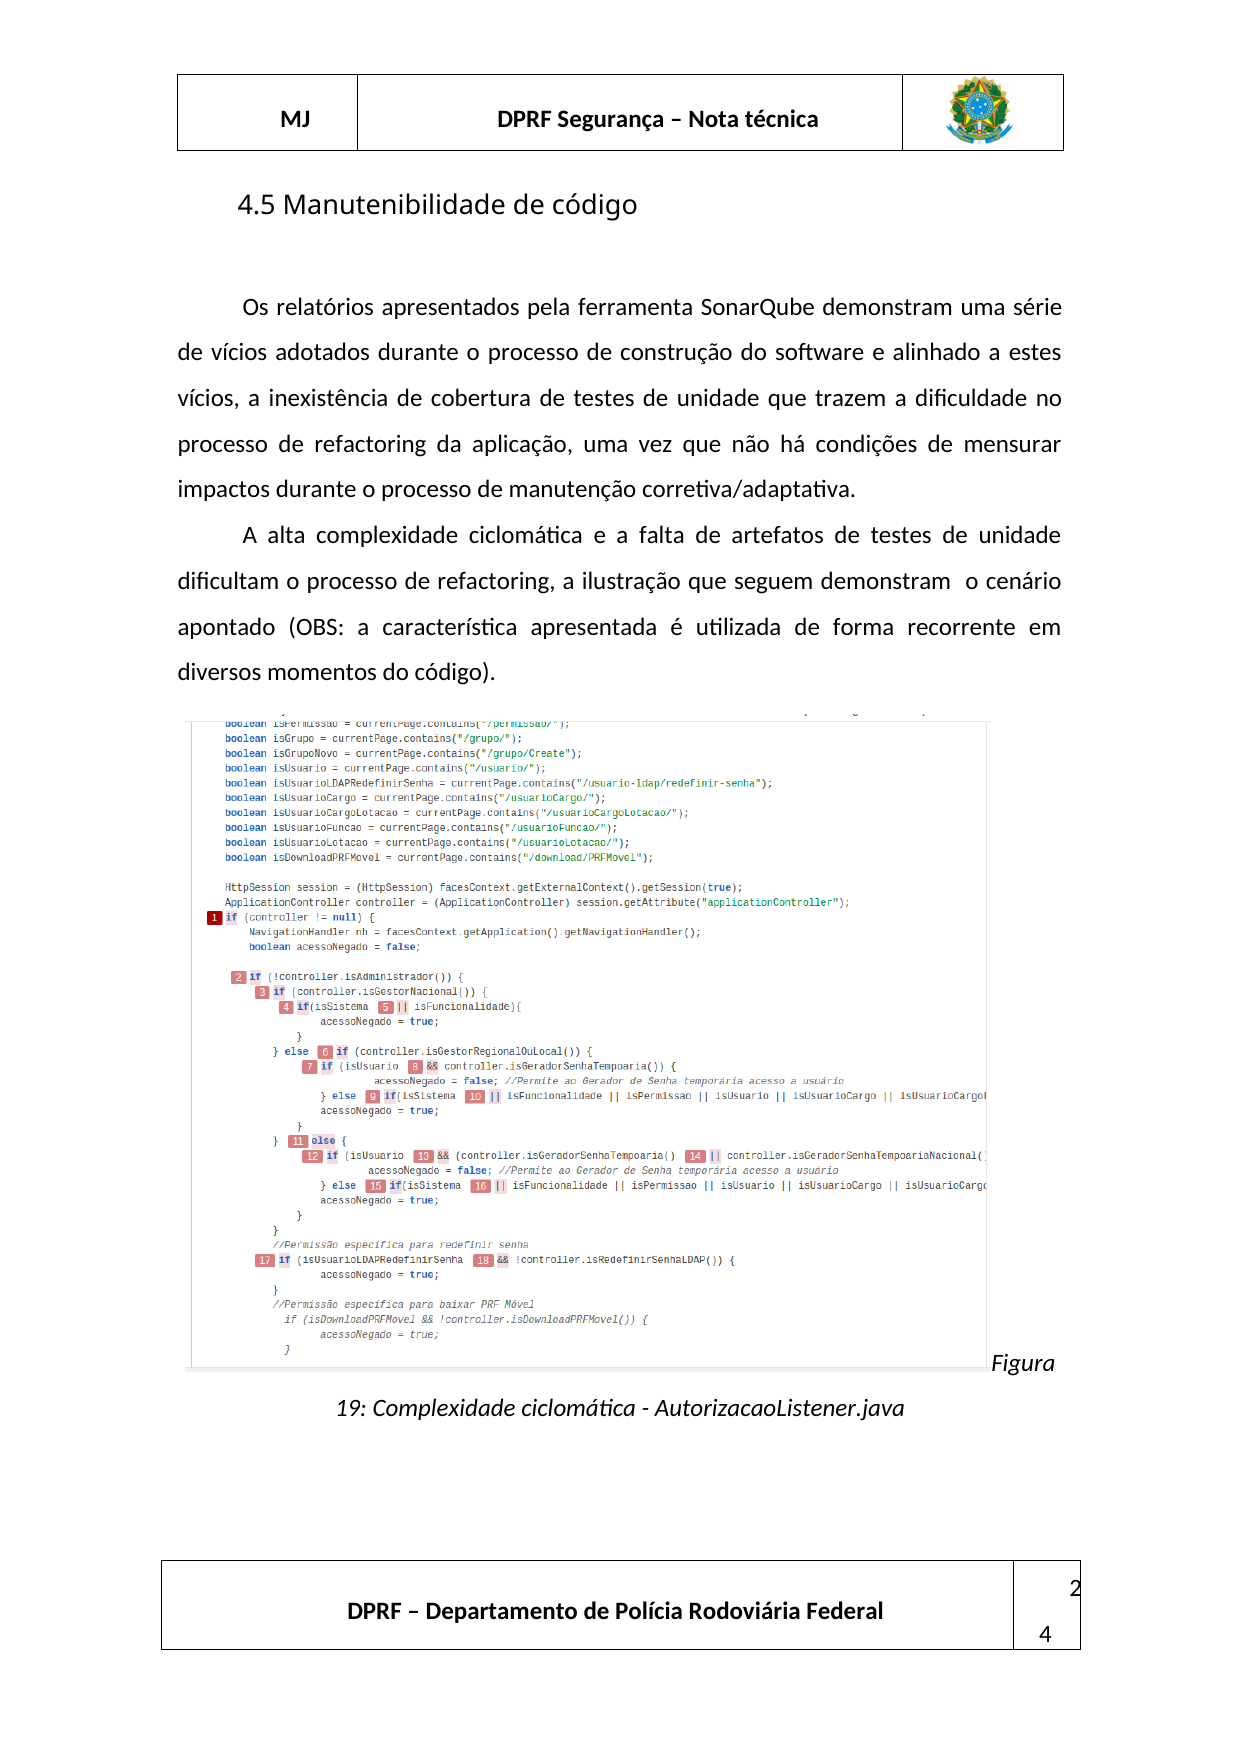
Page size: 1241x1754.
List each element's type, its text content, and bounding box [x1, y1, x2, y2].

text Os relatórios apresentados pela ferramenta SonarQube demonstram uma série de vícios adotados durante o processo de construção do software e alinhado a estes vícios, a inexistência de cobertura de testes de unidade que trazem a dificuldade no processo de refactoring da aplicação, uma vez que não há condições de mensurar impactos durante o processo de manutenção corretiva/adaptativa. [177, 367, 1063, 382]
text A alta complexidade ciclomática e a falta de artefatos de testes de unidade dificultam o processo de refactoring, a ilustração que seguem demonstram o cenário apontado (OBS: a característica apresentada é utilizada de forma recorrente em diversos momentos do código). [177, 596, 1063, 611]
text Os relatórios apresentados pela ferramenta SonarQube demonstram uma série de vícios adotados durante o processo de construção do software e alinhado a estes vícios, a inexistência de cobertura de testes de unidade que trazem a dificuldade no processo de refactoring da aplicação, uma vez que não há condições de mensurar impactos durante o processo de manutenção corretiva/adaptativa. [177, 458, 1063, 504]
subtitle 4.5 Manutenibilidade de código [177, 186, 237, 223]
text A alta complexidade ciclomática e a falta de artefatos de testes de unidade dificultam o processo de refactoring, a ilustração que seguem demonstram o cenário apontado (OBS: a característica apresentada é utilizada de forma recorrente em diversos momentos do código). [177, 519, 1063, 565]
picture [184, 714, 991, 1372]
text Os relatórios apresentados pela ferramenta SonarQube demonstram uma série de vícios adotados durante o processo de construção do software e alinhado a estes vícios, a inexistência de cobertura de testes de unidade que trazem a dificuldade no processo de refactoring da aplicação, uma vez que não há condições de mensurar impactos durante o processo de manutenção corretiva/adaptativa. [177, 291, 1063, 336]
text Figura 19: Complexidade ciclomática - AutorizacaoListener.java [177, 715, 1063, 1423]
subtitle 4.5 Manutenibilidade de código [638, 186, 1063, 223]
text Os relatórios apresentados pela ferramenta SonarQube demonstram uma série de vícios adotados durante o processo de construção do software e alinhado a estes vícios, a inexistência de cobertura de testes de unidade que trazem a dificuldade no processo de refactoring da aplicação, uma vez que não há condições de mensurar impactos durante o processo de manutenção corretiva/adaptativa. [177, 413, 1063, 428]
text A alta complexidade ciclomática e a falta de artefatos de testes de unidade dificultam o processo de refactoring, a ilustração que seguem demonstram o cenário apontado (OBS: a característica apresentada é utilizada de forma recorrente em diversos momentos do código). [177, 641, 1063, 687]
picture [944, 75, 1020, 149]
